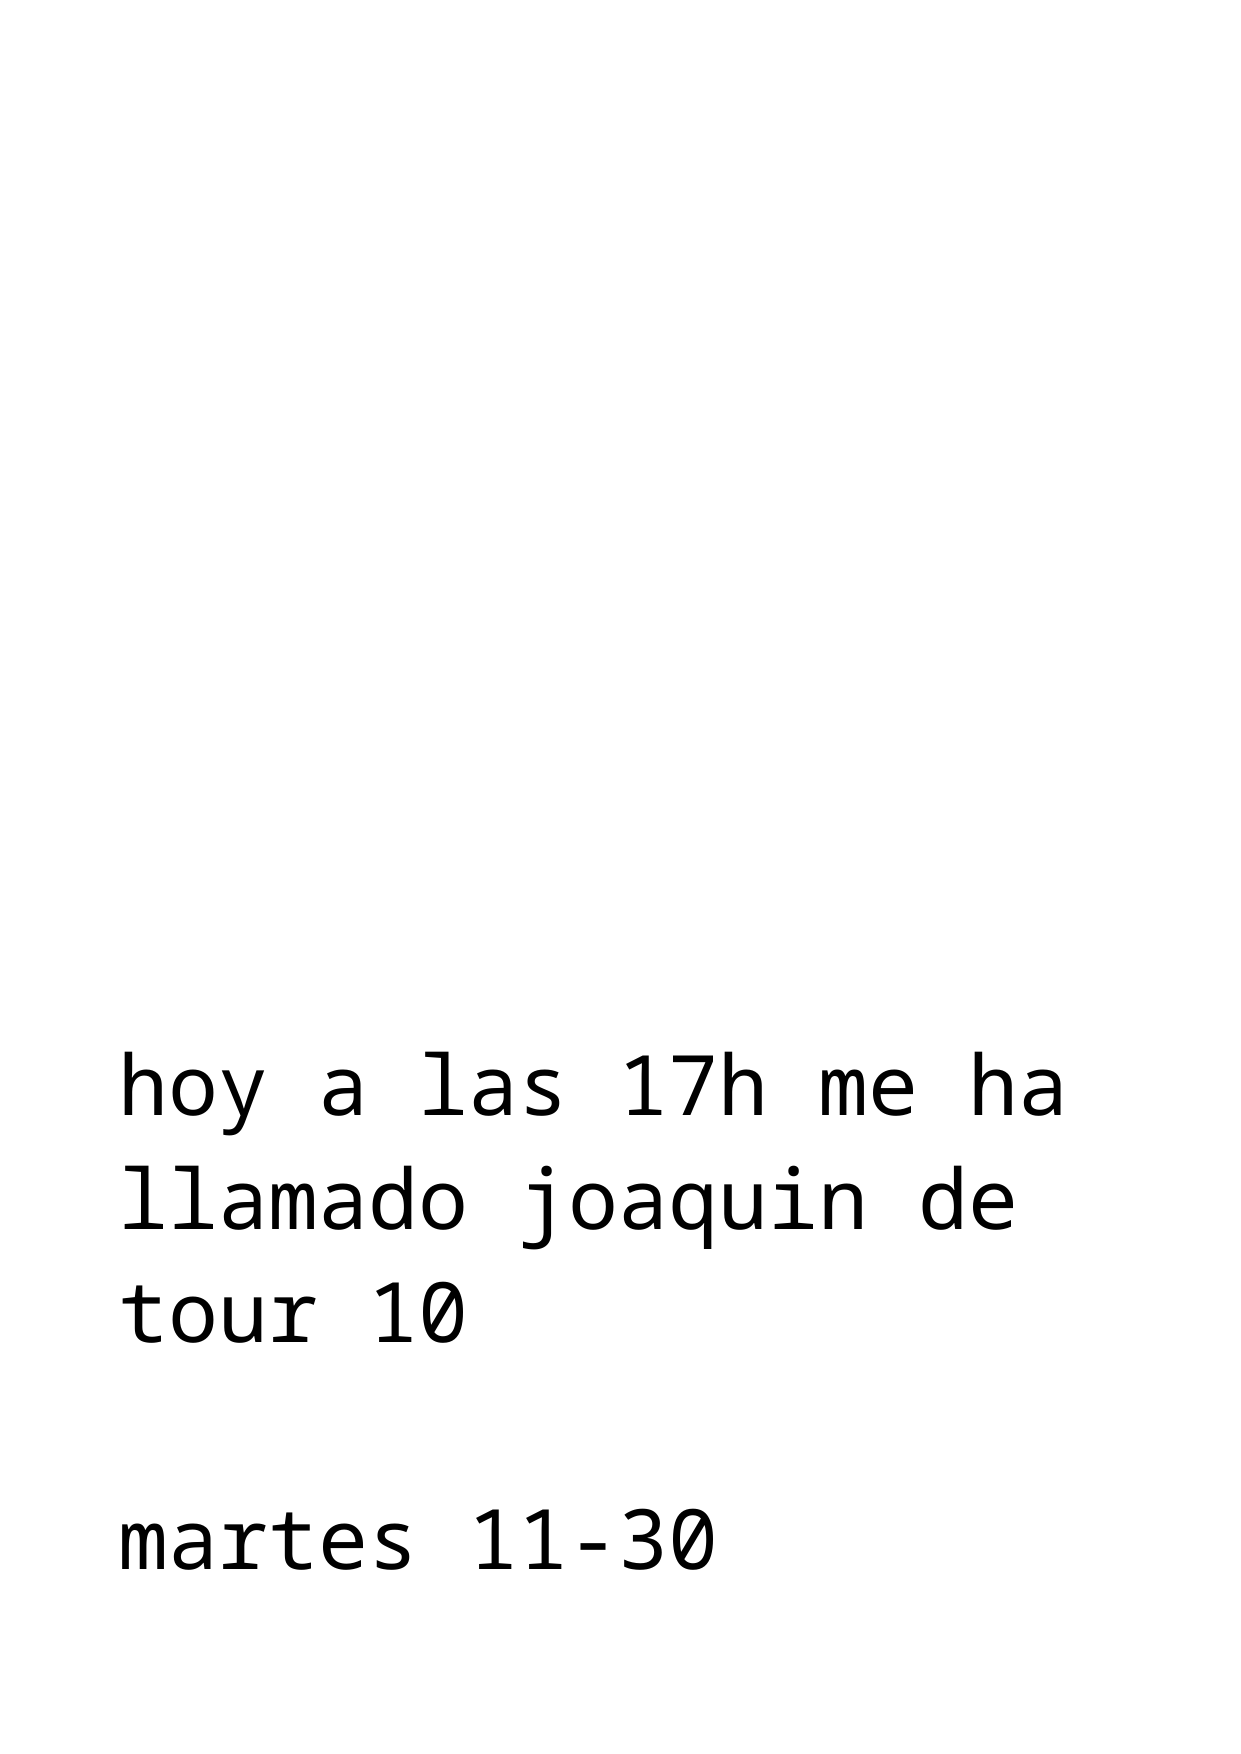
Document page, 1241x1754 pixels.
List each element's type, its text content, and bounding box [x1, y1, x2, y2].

text hoy a las 17h me ha llamado joaquin de tour 10 [118, 1026, 1122, 1367]
text martes 11-30 [118, 1481, 1122, 1594]
